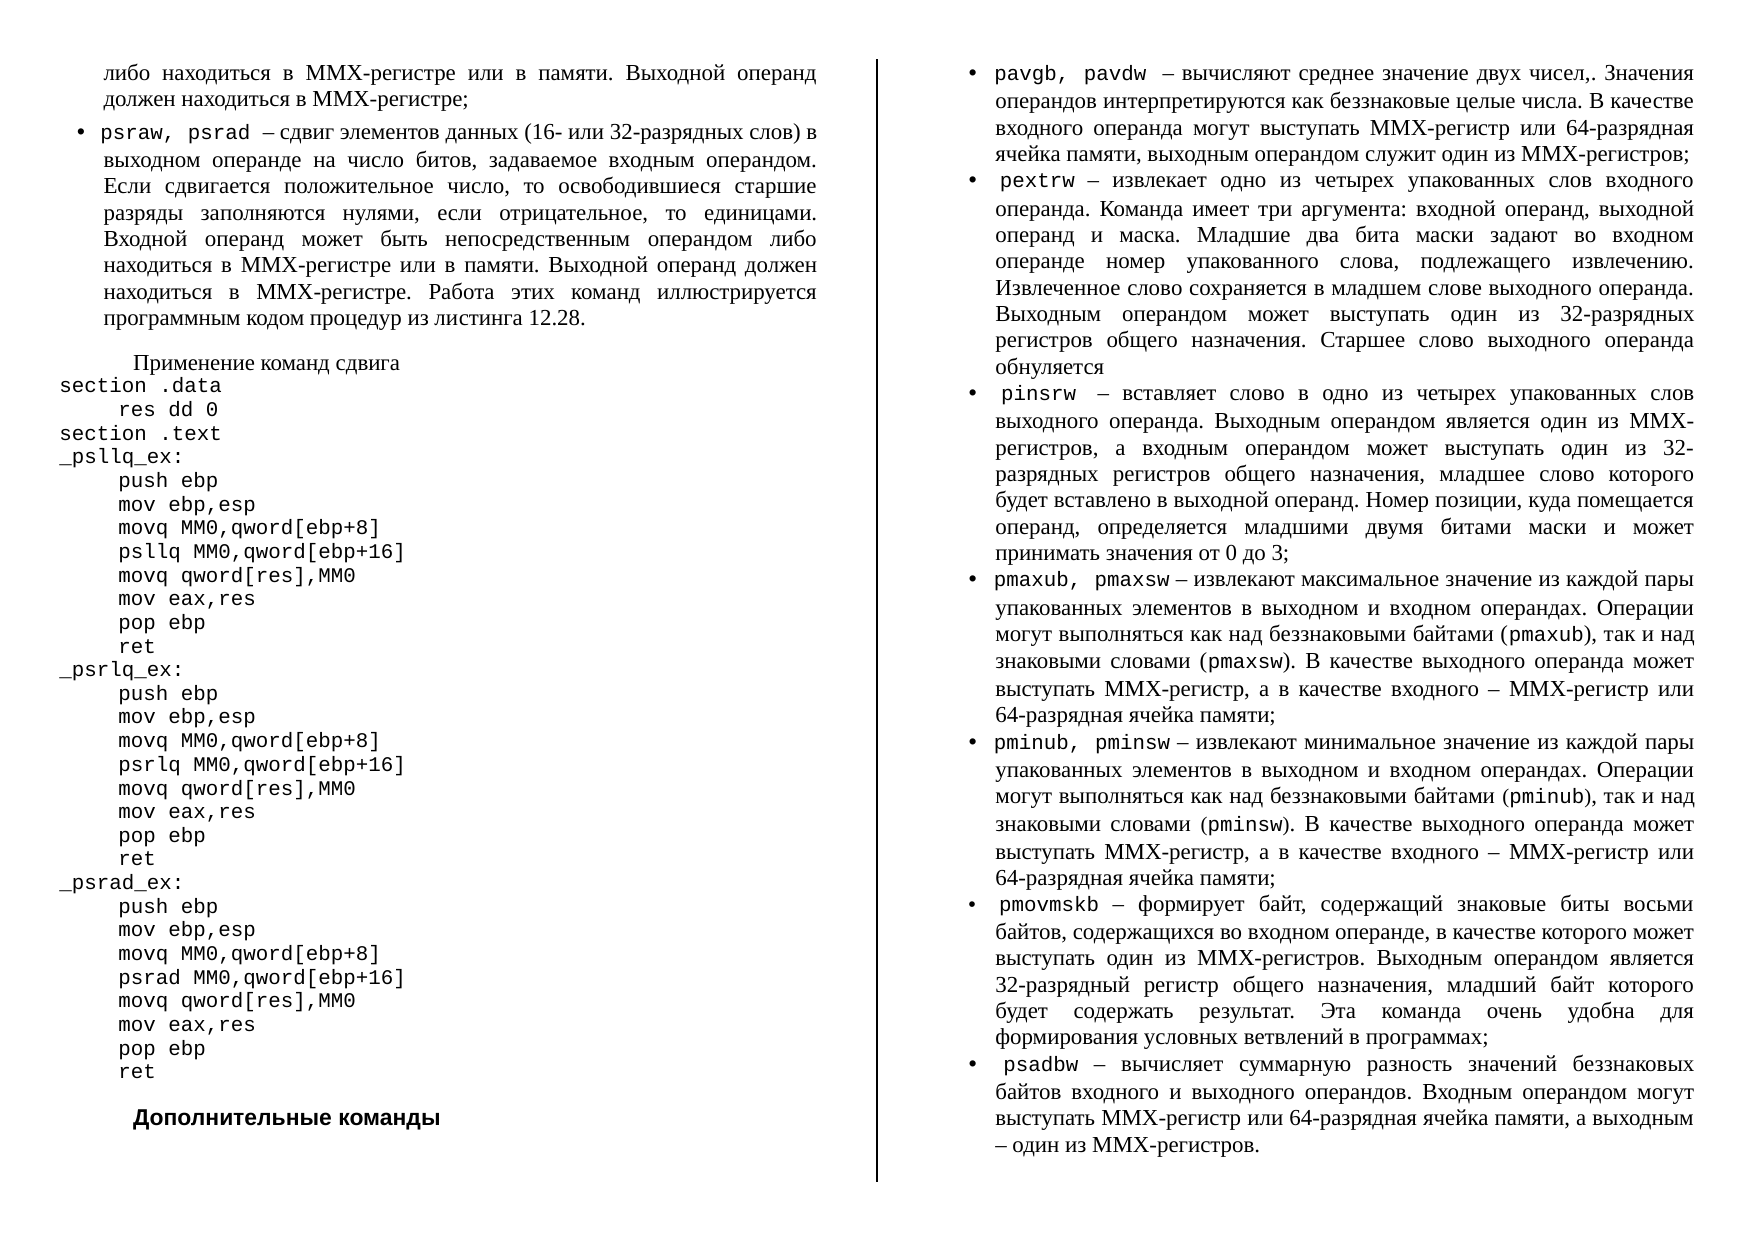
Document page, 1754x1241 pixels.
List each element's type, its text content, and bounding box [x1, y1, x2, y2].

text pop ebp [59, 825, 818, 848]
text ret [59, 636, 818, 659]
text mov ebp,esp [59, 919, 818, 943]
text push ebp [59, 896, 818, 919]
text pop ebp [59, 612, 818, 636]
text • psraw, psrad – сдвиг элементов данных (16- или 32-разрядных слов) в вы­ходном операнде на число битов, задаваемое входным операндом. Если сдвигается положительное число, то освободившиеся старшие разряды за­полняются нулями, если отрицательное, то единицами. Входной операнд может быть непосредственным операндом либо находиться в ММХ-регист­ре или в памяти. Выходной операнд должен находиться в ММХ-регистре. Работа этих команд иллюстрируется программным кодом процедур из ли­стинга 12.28. [74, 118, 818, 330]
text movq MM0,qword[ebp+8] [59, 517, 818, 541]
text • pextrw – извлекает одно из четырех упакованных слов входного операнда. Команда имеет три аргумента: входной операнд, выходной операнд и маска. Младшие два бита маски задают во входном операнде номер упакованного слова, подлежащего извлечению. Извлеченное слово сохраняется в младшем слове выходного операнда. Выходным операндом может выступать один из 32-разрядных регистров общего назначения. Старшее слово выходного операнда обнуляется [966, 166, 1695, 379]
text mov ebp,esp [59, 707, 818, 730]
text res dd 0 [59, 399, 818, 423]
text • pmaxub, pmaxsw – извлекают максимальное значение из каждой пары упакованных элементов в выходном и входном операндах. Операции могут выполняться как над беззнаковыми байтами (pmaxub), так и над знаковыми словами (pmaxsw). В качестве выходного операнда может выступать ММХ-регистр, а в качестве входного – ММХ-регистр или 64-разрядная ячейка памяти; [966, 565, 1695, 728]
text mov eax,res [59, 801, 818, 825]
text ret [59, 848, 818, 872]
text • pavgb, pavdw – вычисляют среднее значение двух чисел,. Значения операндов интерпретируются как беззнаковые целые числа. В качестве входного операнда могут выступать ММХ-регистр или 64-разрядная ячейка памяти, выходным операндом служит один из ММХ-регистров; [966, 59, 1695, 166]
text mov ebp,esp [59, 494, 818, 517]
text _psrlq_ex: [59, 659, 818, 683]
text movq MM0,qword[ebp+8] [59, 730, 818, 754]
text либо находиться в ММХ-регистре или в памяти. Выходной операнд должен находиться в ММХ-регистре; [74, 59, 818, 112]
text • pminub, pminsw – извлекают минимальное значение из каждой пары упакованных элементов в выходном и входном операндах. Операции могут выполняться как над беззнаковыми байтами (pminub), так и над знаковыми словами (pminsw). В качестве выходного операнда может выступать ММХ-регистр, а в качестве входного – ММХ-регистр или 64-разрядная ячейка памяти; [966, 728, 1695, 890]
text psrlq MM0,qword[ebp+16] [59, 754, 818, 777]
text mov eax,res [59, 1014, 818, 1038]
text Дополнительные команды [59, 1104, 818, 1130]
text _psllq_ex: [59, 446, 818, 470]
text movq qword[res],MM0 [59, 777, 818, 801]
text Применение команд сдвига [59, 349, 818, 376]
text movq MM0,qword[ebp+8] [59, 943, 818, 967]
text push ebp [59, 683, 818, 707]
text push ebp [59, 470, 818, 494]
text • psadbw – вычисляет суммарную разность значений беззнаковых байтов входного и выходного операндов. Входным операндом могут выступать ММХ-регистр или 64-разрядная ячейка памяти, а выходным – один из ММХ-регистров. [966, 1050, 1695, 1157]
text psllq MM0,qword[ebp+16] [59, 541, 818, 565]
text • pmovmskb – формирует байт, содержащий знаковые биты восьми байтов, содержащихся во входном операнде, в качестве которого может выступать один из ММХ-регистров. Выходным операндом является 32-разрядный регистр общего назначения, младший байт которого будет содержать результат. Эта команда очень удобна для формирования условных ветвлений в программах; [966, 890, 1695, 1050]
text mov eax,res [59, 588, 818, 612]
text movq qword[res],MM0 [59, 990, 818, 1014]
text psrad MM0,qword[ebp+16] [59, 967, 818, 990]
text section .data [59, 376, 818, 399]
text • pinsrw – вставляет слово в одно из четырех упакованных слов выходного операнда. Выходным операндом является один из ММХ-регистров, а входным операндом может выступать один из 32-разрядных регистров общего назначения, младшее слово которого будет вставлено в выходной операнд. Номер позиции, куда помещается операнд, определяется младшими двумя битами маски и может принимать значения от 0 до 3; [966, 379, 1695, 565]
text _psrad_ex: [59, 872, 818, 896]
text ret [59, 1061, 818, 1085]
text section .text [59, 423, 818, 446]
text movq qword[res],MM0 [59, 565, 818, 588]
text pop ebp [59, 1038, 818, 1061]
